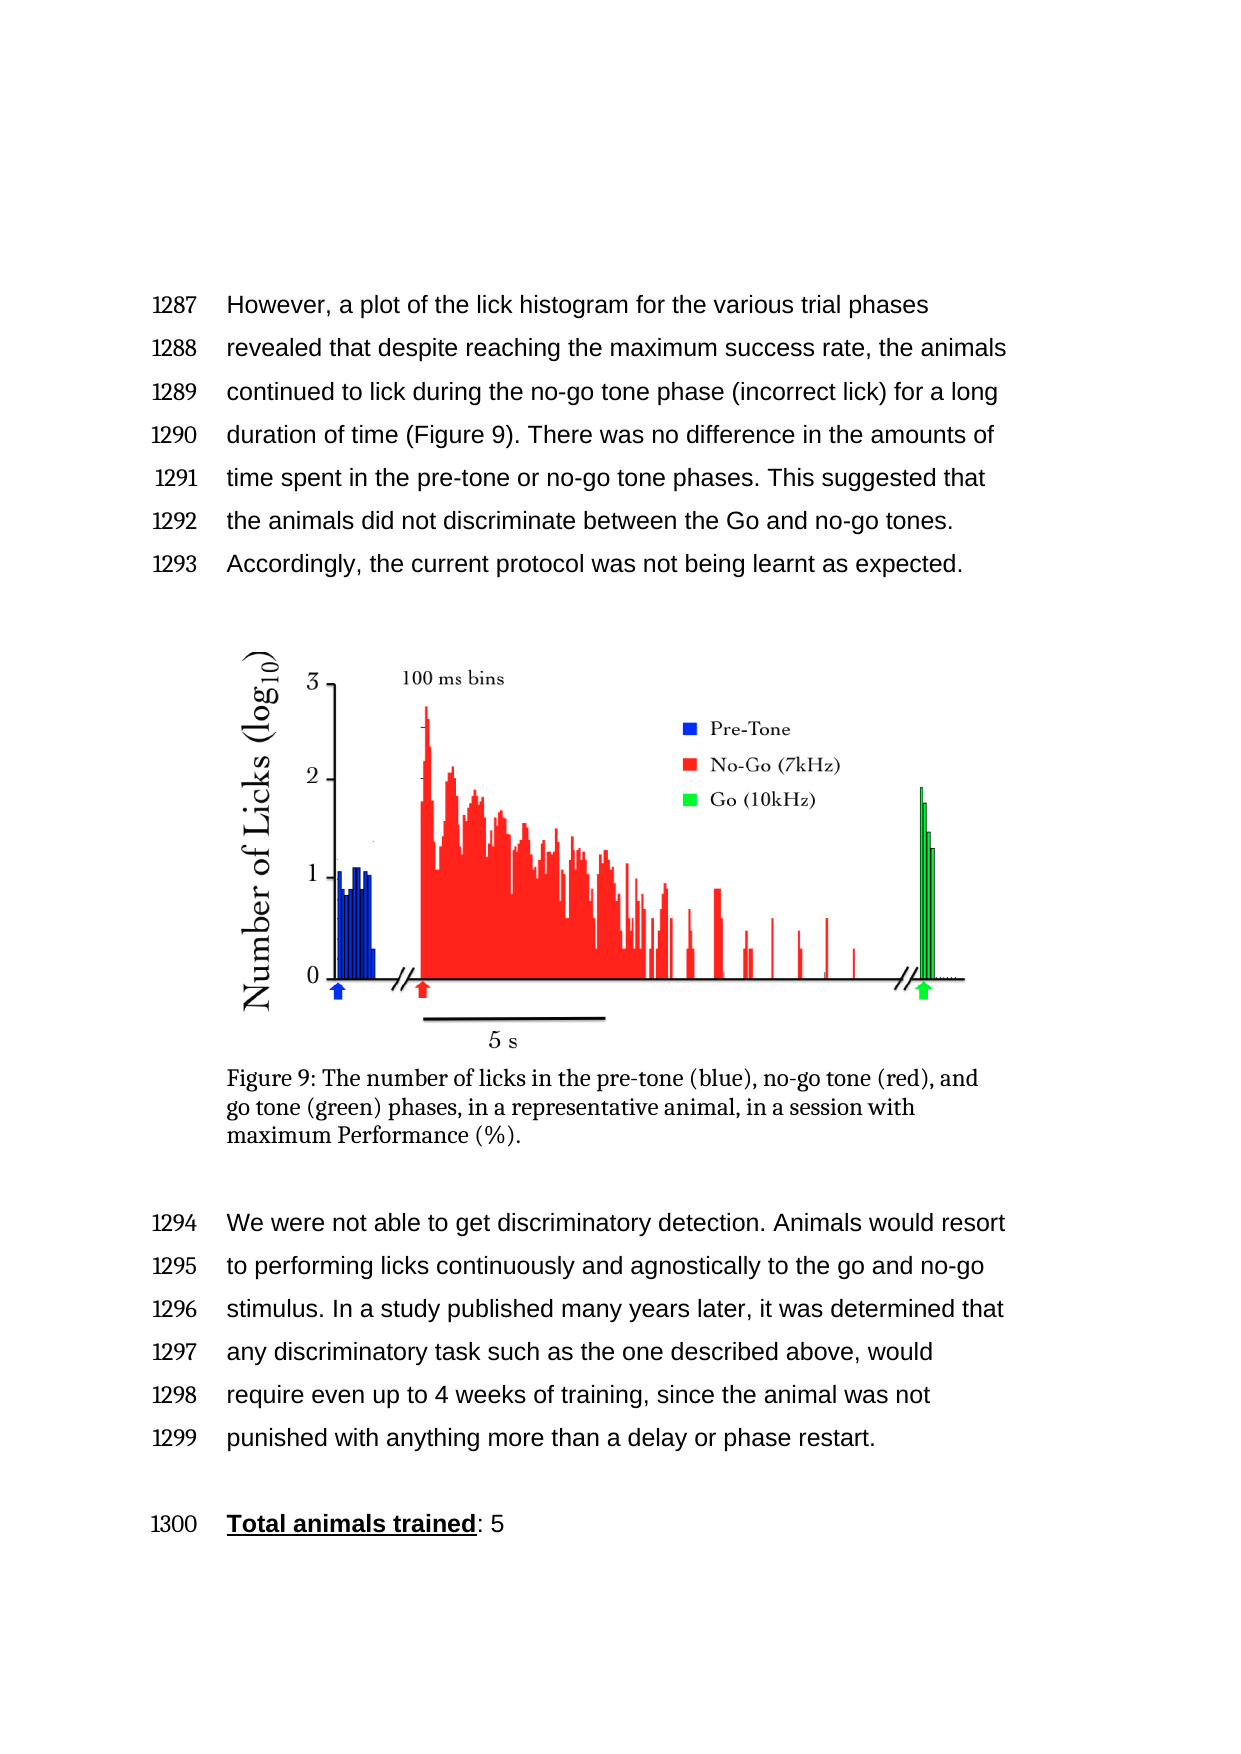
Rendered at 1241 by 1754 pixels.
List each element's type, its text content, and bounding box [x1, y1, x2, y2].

text However, a plot of the lick histogram for the various trial phases revealed that despite reaching the maximum success rate, the animals continued to lick during the no-go tone phase (incorrect lick) for a long duration of time (Figure 9). There was no difference in the amounts of time spent in the pre-tone or no-go tone phases. This suggested that the animals did not discriminate between the Go and no-go tones. Accordingly, the current protocol was not being learnt as expected. [226, 290, 1014, 578]
text Figure 9: The number of licks in the pre-tone (blue), no-go tone (red), and go tone (green) phases, in a representative animal, in a session with maximum Performance (%). [226, 1052, 980, 1150]
text We were not able to get discriminatory detection. Animals would resort to performing licks continuously and agnostically to the go and no-go stimulus. In a study published many years later, it was determined that any discriminatory task such as the one described above, would require even up to 4 weeks of training, since the animal was not punished with anything more than a delay or phase restart. [226, 1208, 1014, 1452]
text Total animals trained: 5 [226, 1509, 1014, 1538]
picture [226, 647, 981, 1052]
